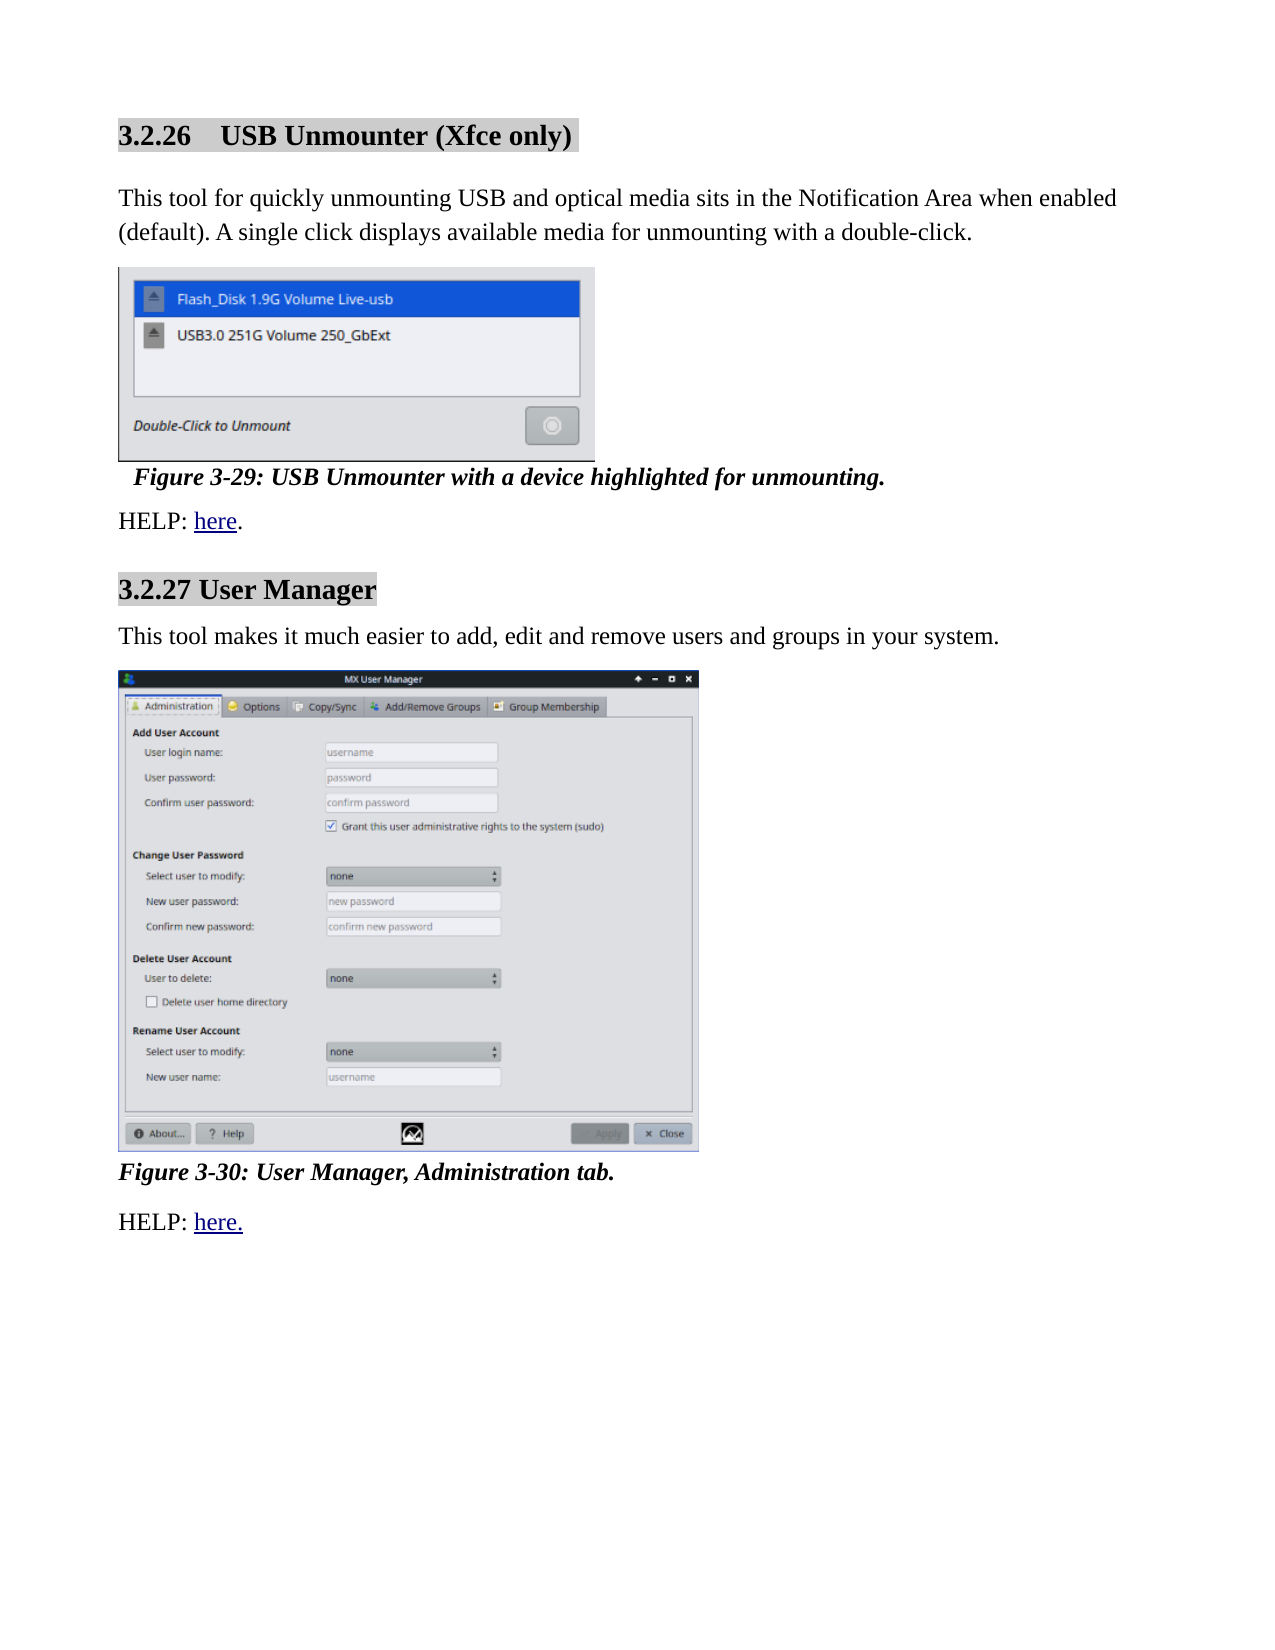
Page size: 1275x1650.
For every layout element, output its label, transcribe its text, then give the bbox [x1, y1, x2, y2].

text This tool for quickly unmounting USB and optical media sits in the Notification Area when enabled (default). A single click displays available media for unmounting with a double-click. [118, 183, 1157, 246]
picture [118, 267, 595, 462]
picture [118, 670, 699, 1152]
text Figure 3-30: User Manager, Administration tab. [118, 670, 1157, 1186]
subtitle 3.2.27 User Manager [377, 572, 1138, 606]
text Figure 3-29: USB Unmounter with a device highlighted for unmounting. [133, 267, 1142, 491]
text This tool makes it much easier to add, edit and remove users and groups in your system. [118, 621, 1157, 650]
text HELP: here. [118, 1207, 1157, 1236]
text HELP: here. [118, 506, 1157, 535]
subtitle 3.2.26 USB Unmounter (Xfce only) [579, 118, 1138, 152]
